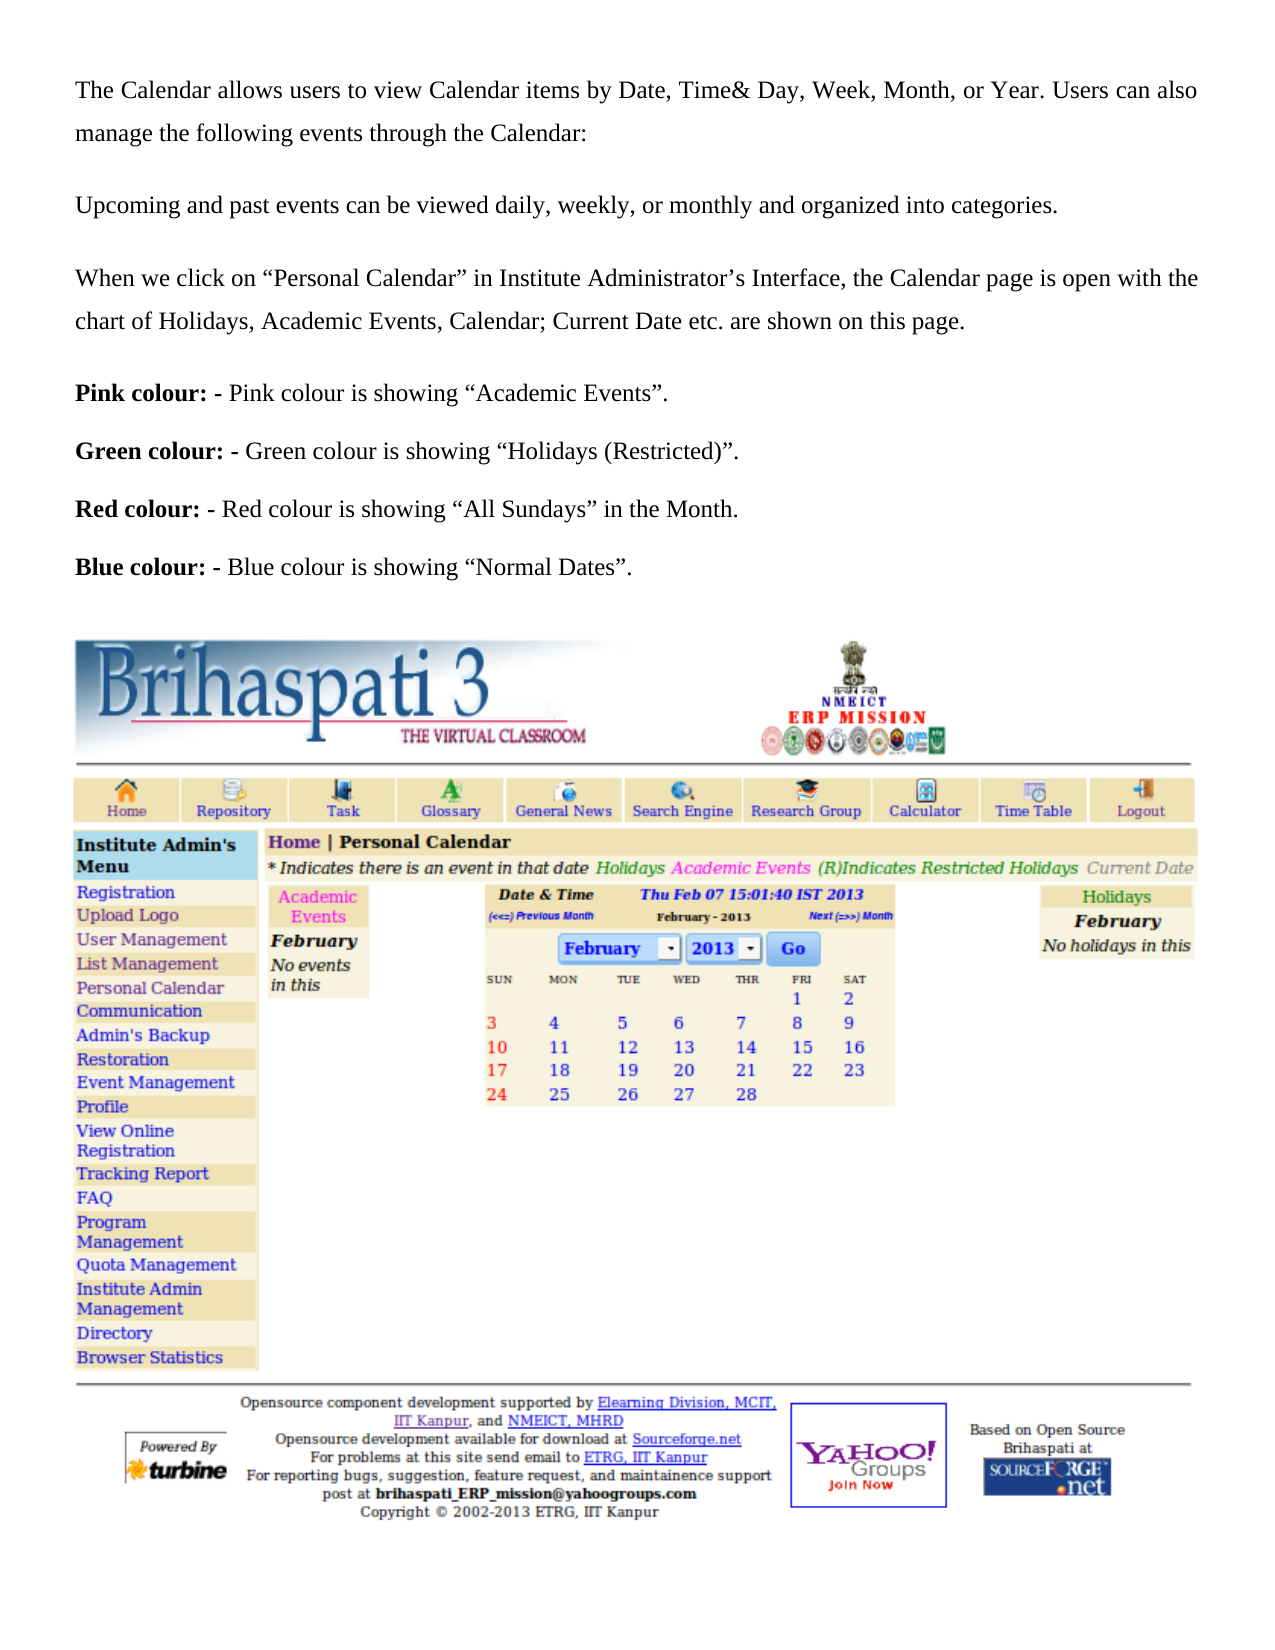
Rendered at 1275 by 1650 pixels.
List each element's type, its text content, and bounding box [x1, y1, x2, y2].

text Green colour: - Green colour is showing “Holidays (Restricted)”. [75, 436, 1212, 465]
text Red colour: - Red colour is showing “All Sundays” in the Month. [75, 494, 1212, 523]
text Pink colour: - Pink colour is showing “Academic Events”. [75, 378, 1212, 407]
text Blue colour: - Blue colour is showing “Normal Dates”. [75, 552, 1212, 581]
text When we click on “Personal Calendar” in Institute Administrator’s Interface, the Calendar page is open with the chart of Holidays, Academic Events, Calendar; Current Date etc. are shown on this page. [75, 263, 1200, 334]
text The Calendar allows users to view Calendar items by Date, Time& Day, Week, Month, or Year. Users can also manage the following events through the Calendar: [75, 75, 1200, 147]
picture [69, 637, 1207, 1546]
text Upcoming and past events can be viewed daily, weekly, or monthly and organized into categories. [75, 190, 1200, 219]
